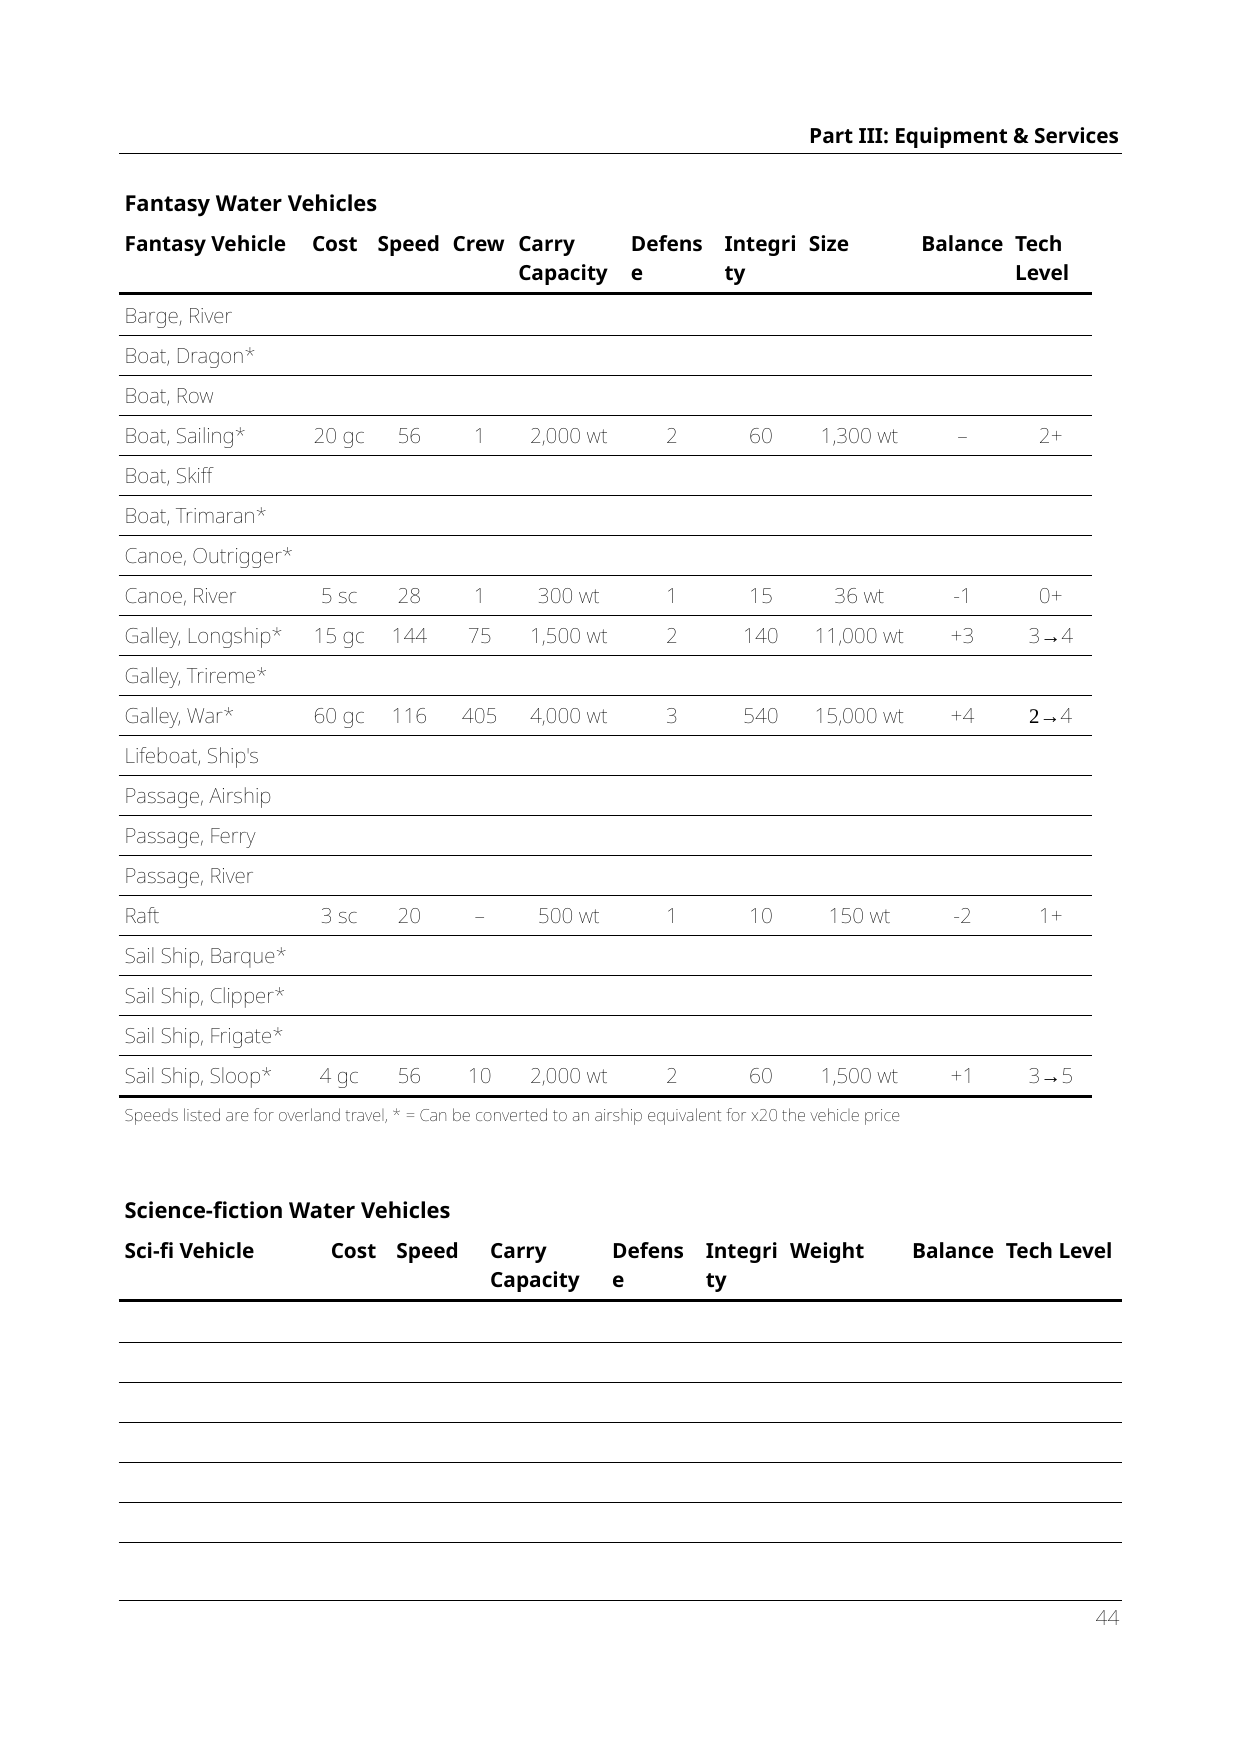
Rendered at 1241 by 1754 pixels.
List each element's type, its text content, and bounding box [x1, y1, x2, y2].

table_cell [390, 1463, 484, 1502]
table_cell 140 [719, 616, 803, 655]
table_cell [390, 1383, 484, 1422]
table_cell [625, 976, 718, 1015]
table_cell [512, 456, 625, 495]
table_cell Size [803, 224, 915, 292]
table_cell [784, 1463, 906, 1502]
table_cell [906, 1423, 1000, 1462]
table_cell [803, 1016, 915, 1055]
table_cell [700, 1463, 784, 1502]
table_cell [447, 736, 512, 775]
table_cell [1009, 456, 1092, 495]
table_cell [1000, 1503, 1122, 1542]
table_cell [119, 1503, 325, 1542]
table_cell [784, 1503, 906, 1542]
table_cell [306, 776, 372, 815]
table_cell 3 [625, 696, 718, 735]
table_cell 15 [719, 576, 803, 615]
table_cell [915, 376, 1009, 415]
table_cell [447, 336, 512, 375]
table_cell [306, 856, 372, 895]
table_cell [915, 776, 1009, 815]
table_cell [700, 1302, 784, 1342]
table_cell 10 [447, 1056, 512, 1095]
table_cell Galley, Longship* [119, 616, 306, 655]
table_cell [306, 496, 372, 535]
table_cell Speed [372, 224, 447, 292]
table_cell [803, 936, 915, 975]
table_cell [447, 656, 512, 695]
table_cell [803, 736, 915, 775]
table_cell Canoe, River [119, 576, 306, 615]
table_cell Sail Ship, Sloop* [119, 1056, 306, 1095]
table_header Science-fiction Water Vehicles [119, 1189, 1122, 1231]
table_cell [512, 816, 625, 855]
table_cell [803, 295, 915, 335]
table_cell [906, 1503, 1000, 1542]
table_cell [1009, 776, 1092, 815]
table_cell [447, 856, 512, 895]
table_cell [447, 536, 512, 575]
table_cell [719, 376, 803, 415]
table_cell [915, 816, 1009, 855]
table_cell Canoe, Outrigger* [119, 536, 306, 575]
table_cell – [915, 416, 1009, 455]
table_cell [372, 816, 447, 855]
table_cell [484, 1463, 606, 1502]
table_cell [512, 336, 625, 375]
table_cell [625, 936, 718, 975]
table_cell [447, 1016, 512, 1055]
table_cell +4 [915, 696, 1009, 735]
table_cell [1009, 656, 1092, 695]
table_cell Fantasy Vehicle [119, 224, 306, 292]
table_cell Boat, Trimaran* [119, 496, 306, 535]
table_cell [719, 816, 803, 855]
table_cell [803, 976, 915, 1015]
table_cell [484, 1383, 606, 1422]
table_cell [1009, 856, 1092, 895]
table_cell [1009, 336, 1092, 375]
table_cell [915, 856, 1009, 895]
table_cell [447, 976, 512, 1015]
table_cell 36 wt [803, 576, 915, 615]
table_cell Integrity [700, 1231, 784, 1299]
table_cell [512, 496, 625, 535]
table_cell [325, 1463, 390, 1502]
table_cell Boat, Sailing* [119, 416, 306, 455]
table_cell [625, 776, 718, 815]
table_cell [915, 976, 1009, 1015]
table_cell [512, 656, 625, 695]
table_cell 3→4 [1009, 616, 1092, 655]
table_cell 144 [372, 616, 447, 655]
table_cell 4 gc [306, 1056, 372, 1095]
table_cell -1 [915, 576, 1009, 615]
table_cell [719, 336, 803, 375]
table_cell [700, 1383, 784, 1422]
table_cell [306, 536, 372, 575]
table_cell [625, 456, 718, 495]
table_cell [915, 736, 1009, 775]
table_cell [784, 1343, 906, 1382]
table_cell [915, 536, 1009, 575]
table_cell [915, 295, 1009, 335]
table_cell [484, 1302, 606, 1342]
table_cell [719, 936, 803, 975]
table_cell Galley, Trireme* [119, 656, 306, 695]
table_cell [372, 376, 447, 415]
table_cell [803, 816, 915, 855]
table_cell [915, 456, 1009, 495]
table_cell 60 [719, 1056, 803, 1095]
table_cell Barge, River [119, 295, 306, 335]
table_cell 20 gc [306, 416, 372, 455]
table_cell [719, 976, 803, 1015]
table_cell [512, 976, 625, 1015]
table_cell [390, 1302, 484, 1342]
table_cell [1009, 295, 1092, 335]
table_cell Passage, Ferry [119, 816, 306, 855]
table_cell [325, 1383, 390, 1422]
table_cell [306, 456, 372, 495]
table_cell [390, 1343, 484, 1382]
table_cell Boat, Skiff [119, 456, 306, 495]
table_header Fantasy Water Vehicles [119, 183, 1092, 224]
table_cell [784, 1383, 906, 1422]
table_cell 1,500 wt [512, 616, 625, 655]
table_cell 1 [447, 416, 512, 455]
table_cell [119, 1463, 325, 1502]
table_cell Passage, River [119, 856, 306, 895]
table_cell [447, 776, 512, 815]
table_cell Tech Level [1009, 224, 1092, 292]
table_cell [447, 295, 512, 335]
table_cell 2→4 [1009, 696, 1092, 735]
table_cell [484, 1503, 606, 1542]
table_cell 4,000 wt [512, 696, 625, 735]
table_cell [119, 1302, 325, 1342]
table_cell 60 [719, 416, 803, 455]
table_cell [719, 1016, 803, 1055]
table_cell [306, 376, 372, 415]
table_cell [915, 336, 1009, 375]
table_cell [484, 1343, 606, 1382]
table_cell 60 gc [306, 696, 372, 735]
table_cell [606, 1503, 700, 1542]
table_cell [372, 1016, 447, 1055]
table_cell [1009, 376, 1092, 415]
table_cell 116 [372, 696, 447, 735]
table_cell [512, 856, 625, 895]
table_cell [306, 336, 372, 375]
table_cell [625, 295, 718, 335]
table_cell 10 [719, 896, 803, 935]
table_cell [306, 295, 372, 335]
table_cell [915, 496, 1009, 535]
table_cell [625, 496, 718, 535]
table_cell [306, 976, 372, 1015]
table_cell [625, 816, 718, 855]
table_cell [625, 856, 718, 895]
table_cell [306, 736, 372, 775]
table_cell [306, 1016, 372, 1055]
table_cell [1009, 976, 1092, 1015]
table_cell [372, 496, 447, 535]
table_cell [1009, 936, 1092, 975]
table_cell [803, 456, 915, 495]
table_cell 2 [625, 616, 718, 655]
table_cell 1 [625, 576, 718, 615]
table_cell [1000, 1302, 1122, 1342]
table_cell [625, 1016, 718, 1055]
table_cell – [447, 896, 512, 935]
table_cell [512, 295, 625, 335]
table_cell [306, 816, 372, 855]
table_cell Boat, Row [119, 376, 306, 415]
table_cell [512, 736, 625, 775]
table_cell [784, 1302, 906, 1342]
table_cell Galley, War* [119, 696, 306, 735]
table_cell Carry Capacity [512, 224, 625, 292]
table_cell Tech Level [1000, 1231, 1122, 1299]
table_cell 2,000 wt [512, 416, 625, 455]
table_cell 1 [625, 896, 718, 935]
table_cell 150 wt [803, 896, 915, 935]
table_cell [719, 656, 803, 695]
table_cell Defense [625, 224, 718, 292]
table_cell [625, 736, 718, 775]
table_cell [700, 1423, 784, 1462]
table_cell 11,000 wt [803, 616, 915, 655]
table_cell [372, 776, 447, 815]
table_cell [700, 1503, 784, 1542]
table_cell [719, 856, 803, 895]
table_cell [915, 936, 1009, 975]
table_cell [447, 496, 512, 535]
table_cell 3→5 [1009, 1056, 1092, 1095]
table_cell Balance [915, 224, 1009, 292]
table_cell [606, 1463, 700, 1502]
table_cell 1 [447, 576, 512, 615]
table_cell [1009, 536, 1092, 575]
table_cell Cost [325, 1231, 390, 1299]
table_cell 3 sc [306, 896, 372, 935]
table_cell Boat, Dragon* [119, 336, 306, 375]
table_cell [390, 1503, 484, 1542]
table_cell 300 wt [512, 576, 625, 615]
table_cell [1000, 1383, 1122, 1422]
table_cell Sci-fi Vehicle [119, 1231, 325, 1299]
table_cell [606, 1423, 700, 1462]
table_cell [606, 1302, 700, 1342]
table_cell [906, 1302, 1000, 1342]
table_cell 5 sc [306, 576, 372, 615]
table_cell Cost [306, 224, 372, 292]
table_cell -2 [915, 896, 1009, 935]
table_cell Sail Ship, Barque* [119, 936, 306, 975]
table_cell [906, 1463, 1000, 1502]
table_cell [372, 936, 447, 975]
table_cell 0+ [1009, 576, 1092, 615]
table_cell 2+ [1009, 416, 1092, 455]
table_cell [484, 1423, 606, 1462]
table_cell [447, 936, 512, 975]
table_cell [719, 736, 803, 775]
table_cell 500 wt [512, 896, 625, 935]
table_cell [372, 336, 447, 375]
table_cell Passage, Airship [119, 776, 306, 815]
table_cell [390, 1423, 484, 1462]
table_cell [372, 295, 447, 335]
table_cell [719, 536, 803, 575]
table_cell 540 [719, 696, 803, 735]
table_cell [512, 936, 625, 975]
table_cell +3 [915, 616, 1009, 655]
table_cell [325, 1503, 390, 1542]
table_cell Integrity [719, 224, 803, 292]
table_cell Defense [606, 1231, 700, 1299]
table_cell [325, 1302, 390, 1342]
table_cell +1 [915, 1056, 1009, 1095]
table_cell Sail Ship, Frigate* [119, 1016, 306, 1055]
table_cell [372, 536, 447, 575]
table_cell 1+ [1009, 896, 1092, 935]
table_cell [306, 936, 372, 975]
table_cell [1000, 1463, 1122, 1502]
table_cell [512, 1016, 625, 1055]
table_cell 2,000 wt [512, 1056, 625, 1095]
table_cell [447, 376, 512, 415]
table_cell 405 [447, 696, 512, 735]
table_cell [1000, 1343, 1122, 1382]
table_cell Carry Capacity [484, 1231, 606, 1299]
table_cell [915, 656, 1009, 695]
table_cell [372, 976, 447, 1015]
table_cell [512, 536, 625, 575]
table_cell [700, 1343, 784, 1382]
table_cell [606, 1343, 700, 1382]
table_cell [447, 456, 512, 495]
table_cell [1000, 1423, 1122, 1462]
table_cell [803, 856, 915, 895]
table_cell [906, 1383, 1000, 1422]
table_cell 2 [625, 416, 718, 455]
table_cell [606, 1383, 700, 1422]
table_cell [915, 1016, 1009, 1055]
table_cell [306, 656, 372, 695]
table_cell [625, 536, 718, 575]
table_cell 2 [625, 1056, 718, 1095]
table_cell Lifeboat, Ship's [119, 736, 306, 775]
table_cell [625, 376, 718, 415]
table_cell [372, 656, 447, 695]
table_cell [803, 776, 915, 815]
table_cell 56 [372, 416, 447, 455]
table_cell [325, 1343, 390, 1382]
table_cell [719, 776, 803, 815]
table_cell 1,500 wt [803, 1056, 915, 1095]
table_cell [906, 1343, 1000, 1382]
table_cell Crew [447, 224, 512, 292]
table_cell Speed [390, 1231, 484, 1299]
table_cell 20 [372, 896, 447, 935]
table_cell 56 [372, 1056, 447, 1095]
table_cell [784, 1423, 906, 1462]
table_cell [1009, 496, 1092, 535]
table_cell [719, 295, 803, 335]
table_cell [803, 656, 915, 695]
table_cell Sail Ship, Clipper* [119, 976, 306, 1015]
table_cell 75 [447, 616, 512, 655]
table_cell [119, 1383, 325, 1422]
table_cell [625, 336, 718, 375]
table_cell [512, 776, 625, 815]
table_cell [372, 456, 447, 495]
table_cell [719, 496, 803, 535]
table_cell [512, 376, 625, 415]
table_cell [803, 376, 915, 415]
table_cell [1009, 1016, 1092, 1055]
table_cell 15,000 wt [803, 696, 915, 735]
table_cell [803, 496, 915, 535]
table_cell Weight [784, 1231, 906, 1299]
table_cell 15 gc [306, 616, 372, 655]
table_cell [1009, 816, 1092, 855]
table_cell [625, 656, 718, 695]
table_cell [372, 856, 447, 895]
table_cell [119, 1343, 325, 1382]
table_cell 1,300 wt [803, 416, 915, 455]
table_cell [803, 536, 915, 575]
table_cell Balance [906, 1231, 1000, 1299]
table_cell [372, 736, 447, 775]
table_cell [119, 1423, 325, 1462]
table_cell [1009, 736, 1092, 775]
table_cell [447, 816, 512, 855]
table_cell Raft [119, 896, 306, 935]
table_cell [325, 1423, 390, 1462]
table_cell [803, 336, 915, 375]
table_cell Speeds listed are for overland travel, * = Can be converted to an airship equivalent for x20 the vehicle price [119, 1098, 1092, 1132]
table_cell 28 [372, 576, 447, 615]
table_cell [719, 456, 803, 495]
